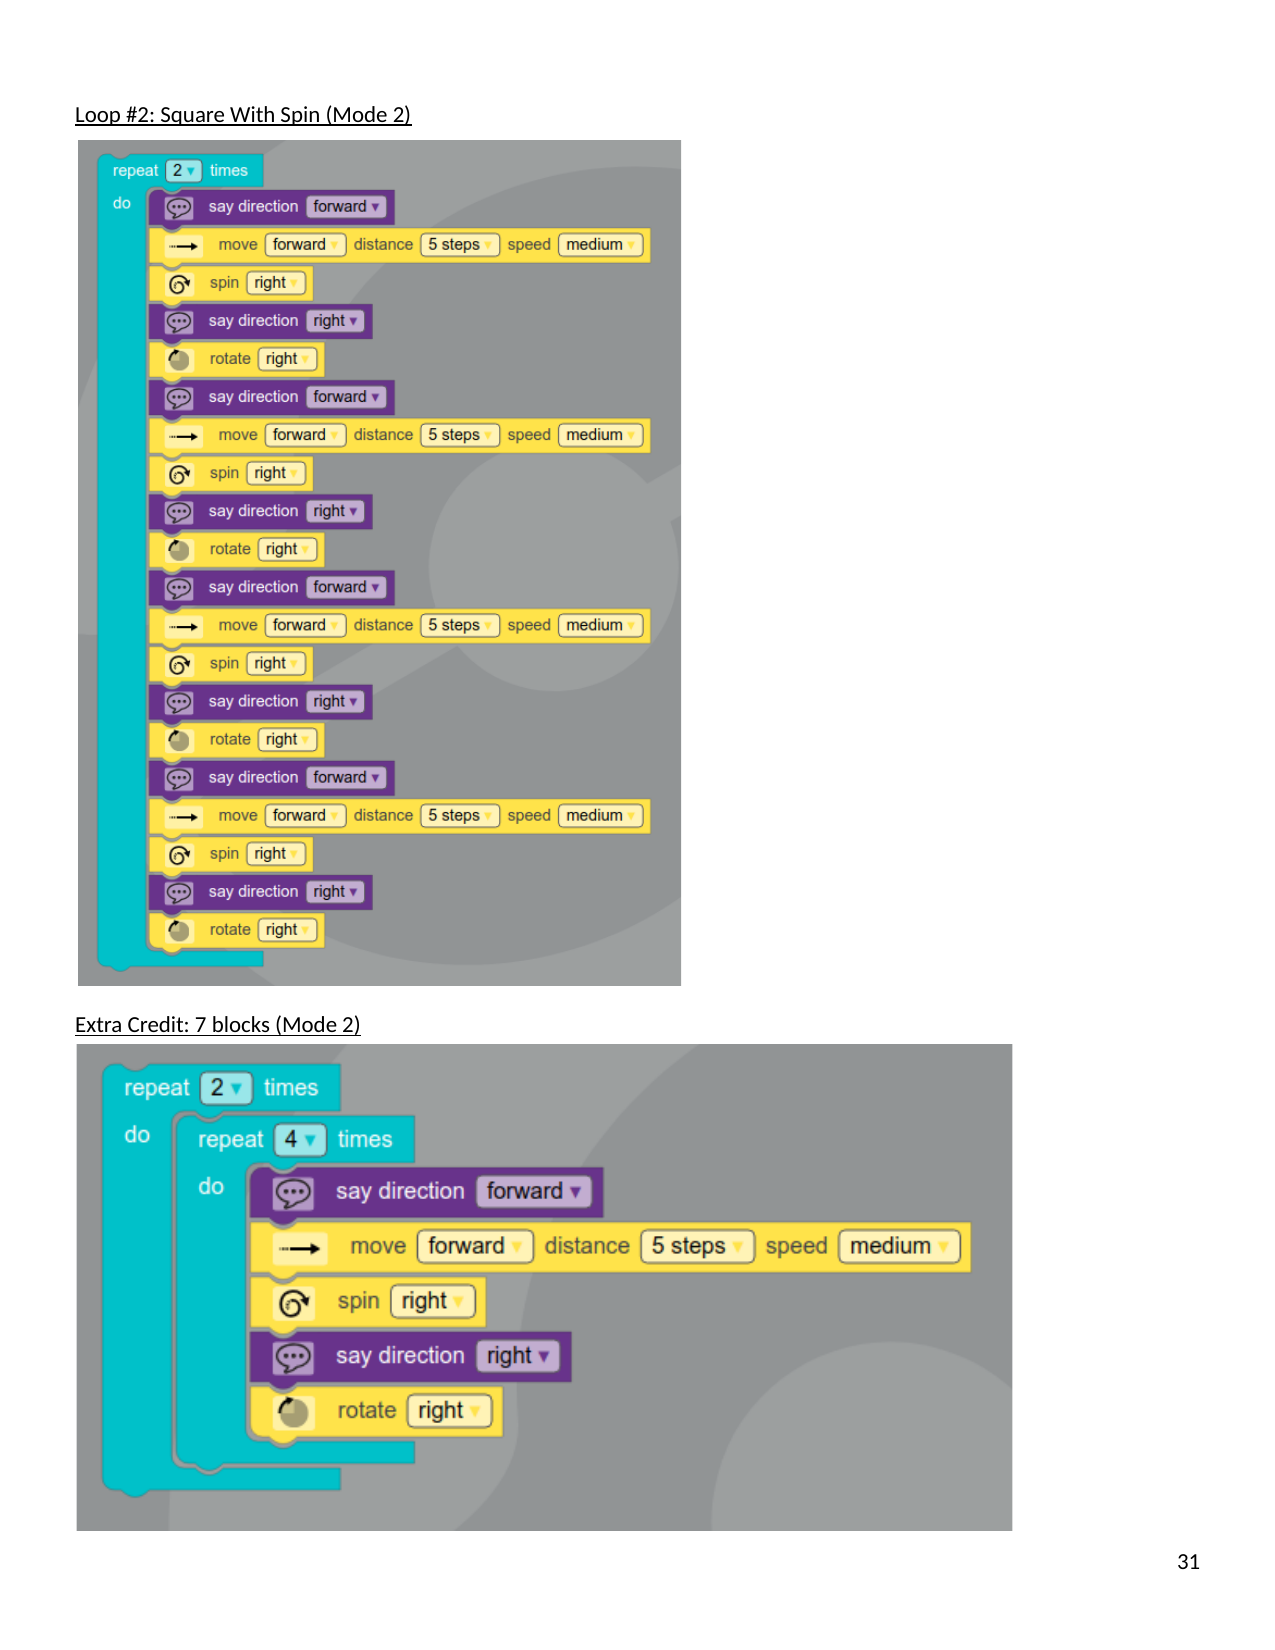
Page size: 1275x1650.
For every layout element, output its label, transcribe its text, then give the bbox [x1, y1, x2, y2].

picture [76, 1044, 1013, 1531]
subtitle Extra Credit: 7 blocks (Mode 2) [75, 153, 1200, 1038]
subtitle Loop #2: Square With Spin (Mode 2) [75, 100, 1200, 128]
picture [78, 140, 682, 986]
